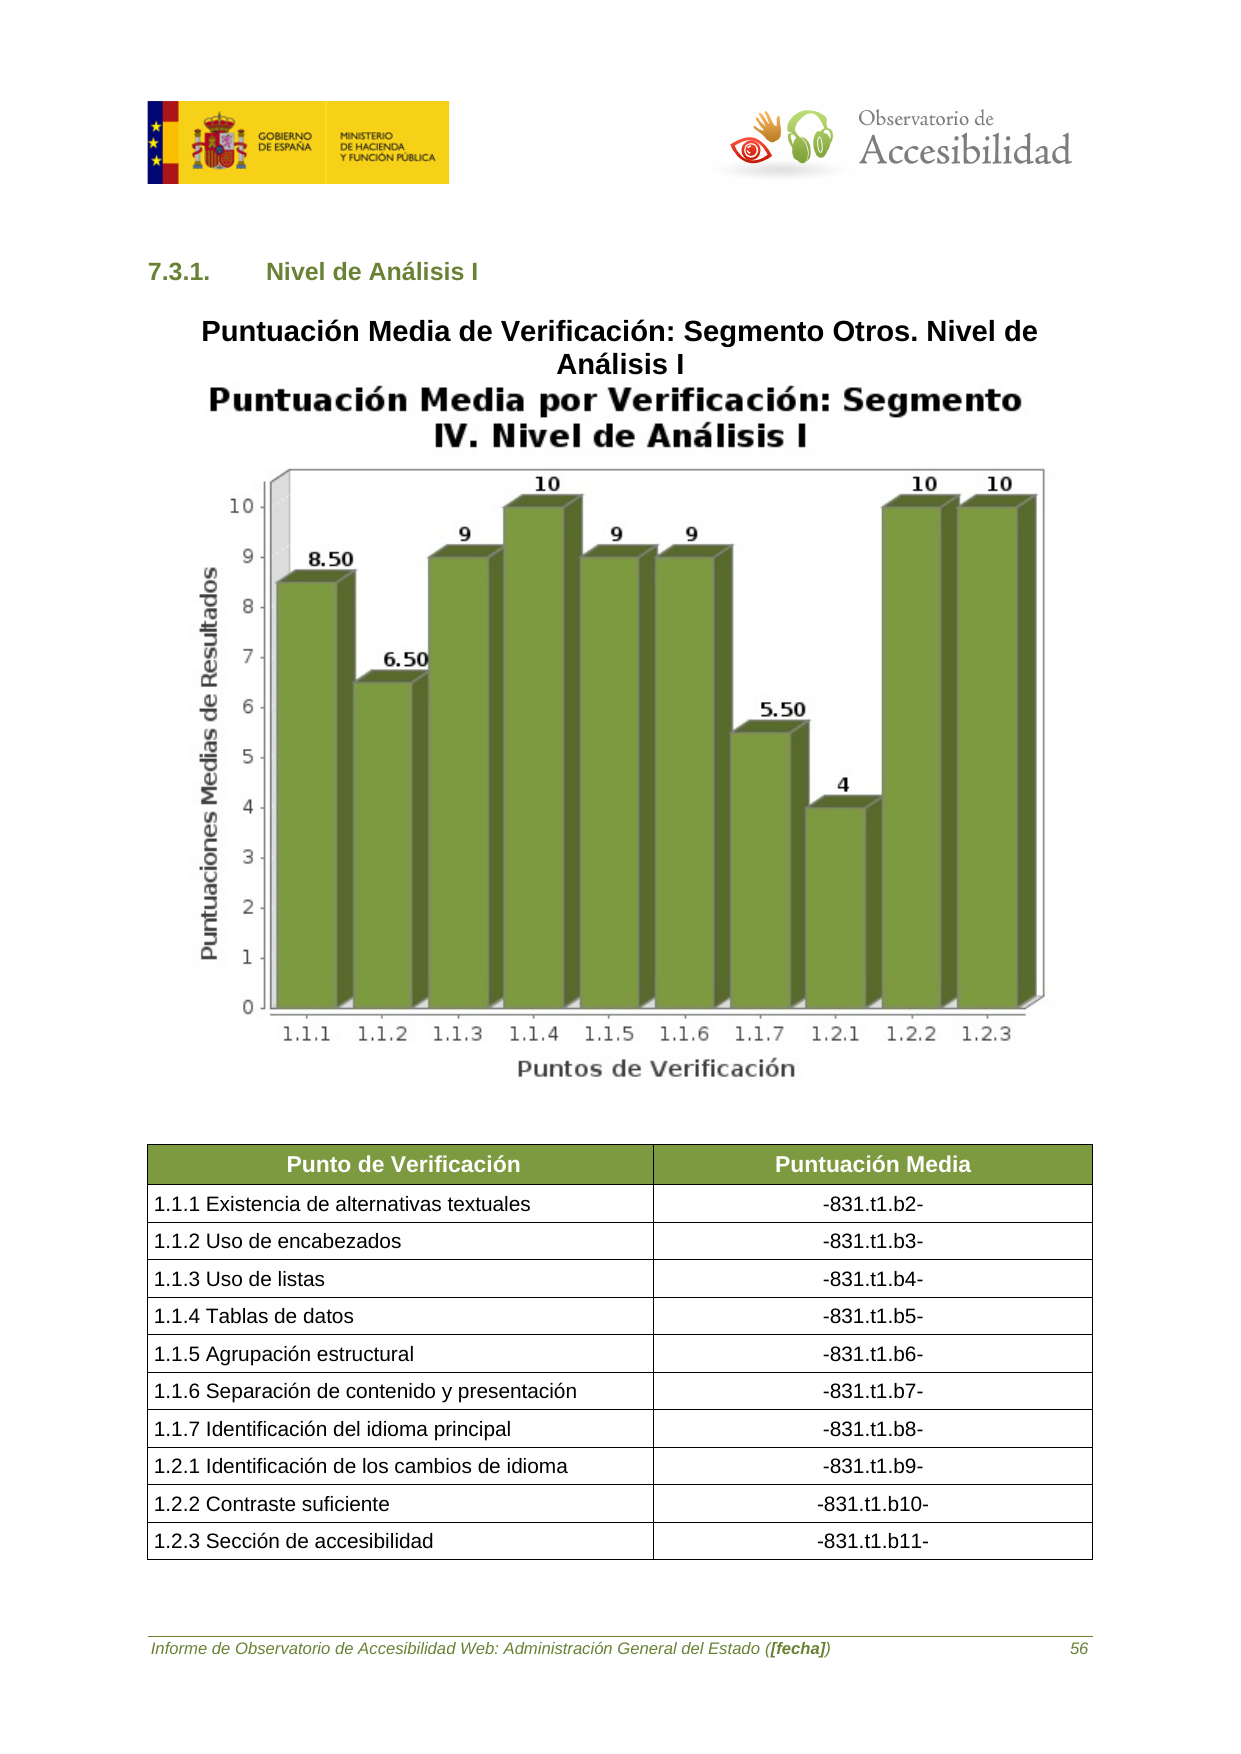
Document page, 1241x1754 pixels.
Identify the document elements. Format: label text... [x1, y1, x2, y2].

table_cell -831.t1.b8- [654, 1410, 1092, 1447]
table_cell -831.t1.b6- [654, 1335, 1092, 1372]
table_cell 1.1.3 Uso de listas [148, 1260, 653, 1297]
table_cell -831.t1.b9- [654, 1448, 1092, 1484]
picture [710, 101, 1086, 184]
table_cell 1.2.2 Contraste suficiente [148, 1485, 653, 1522]
table_header Punto de Verificación [148, 1145, 653, 1184]
table_cell 1.1.2 Uso de encabezados [148, 1223, 653, 1259]
table_cell -831.t1.b5- [654, 1298, 1092, 1334]
table_cell -831.t1.b4- [654, 1260, 1092, 1297]
table_cell -831.t1.b11- [654, 1523, 1092, 1559]
table_cell 1.1.7 Identificación del idioma principal [148, 1410, 653, 1447]
table_cell -831.t1.b10- [654, 1485, 1092, 1522]
table_cell -831.t1.b7- [654, 1373, 1092, 1409]
table_cell 1.2.3 Sección de accesibilidad [148, 1523, 653, 1559]
text Puntuación Media de Verificación: Segmento Otros. Nivel de Análisis I [148, 314, 1092, 381]
table_cell 1.1.6 Separación de contenido y presentación [148, 1373, 653, 1409]
picture [147, 101, 450, 184]
subtitle Nivel de Análisis I [148, 257, 1092, 286]
table_cell 1.1.4 Tablas de datos [148, 1298, 653, 1334]
table_cell 1.1.5 Agrupación estructural [148, 1335, 653, 1372]
table_cell -831.t1.b3- [654, 1223, 1092, 1259]
table_header Puntuación Media [654, 1145, 1092, 1184]
table_cell -831.t1.b2- [654, 1185, 1092, 1222]
table_cell 1.2.1 Identificación de los cambios de idioma [148, 1448, 653, 1484]
table_cell 1.1.1 Existencia de alternativas textuales [148, 1185, 653, 1222]
picture [178, 380, 1062, 1091]
